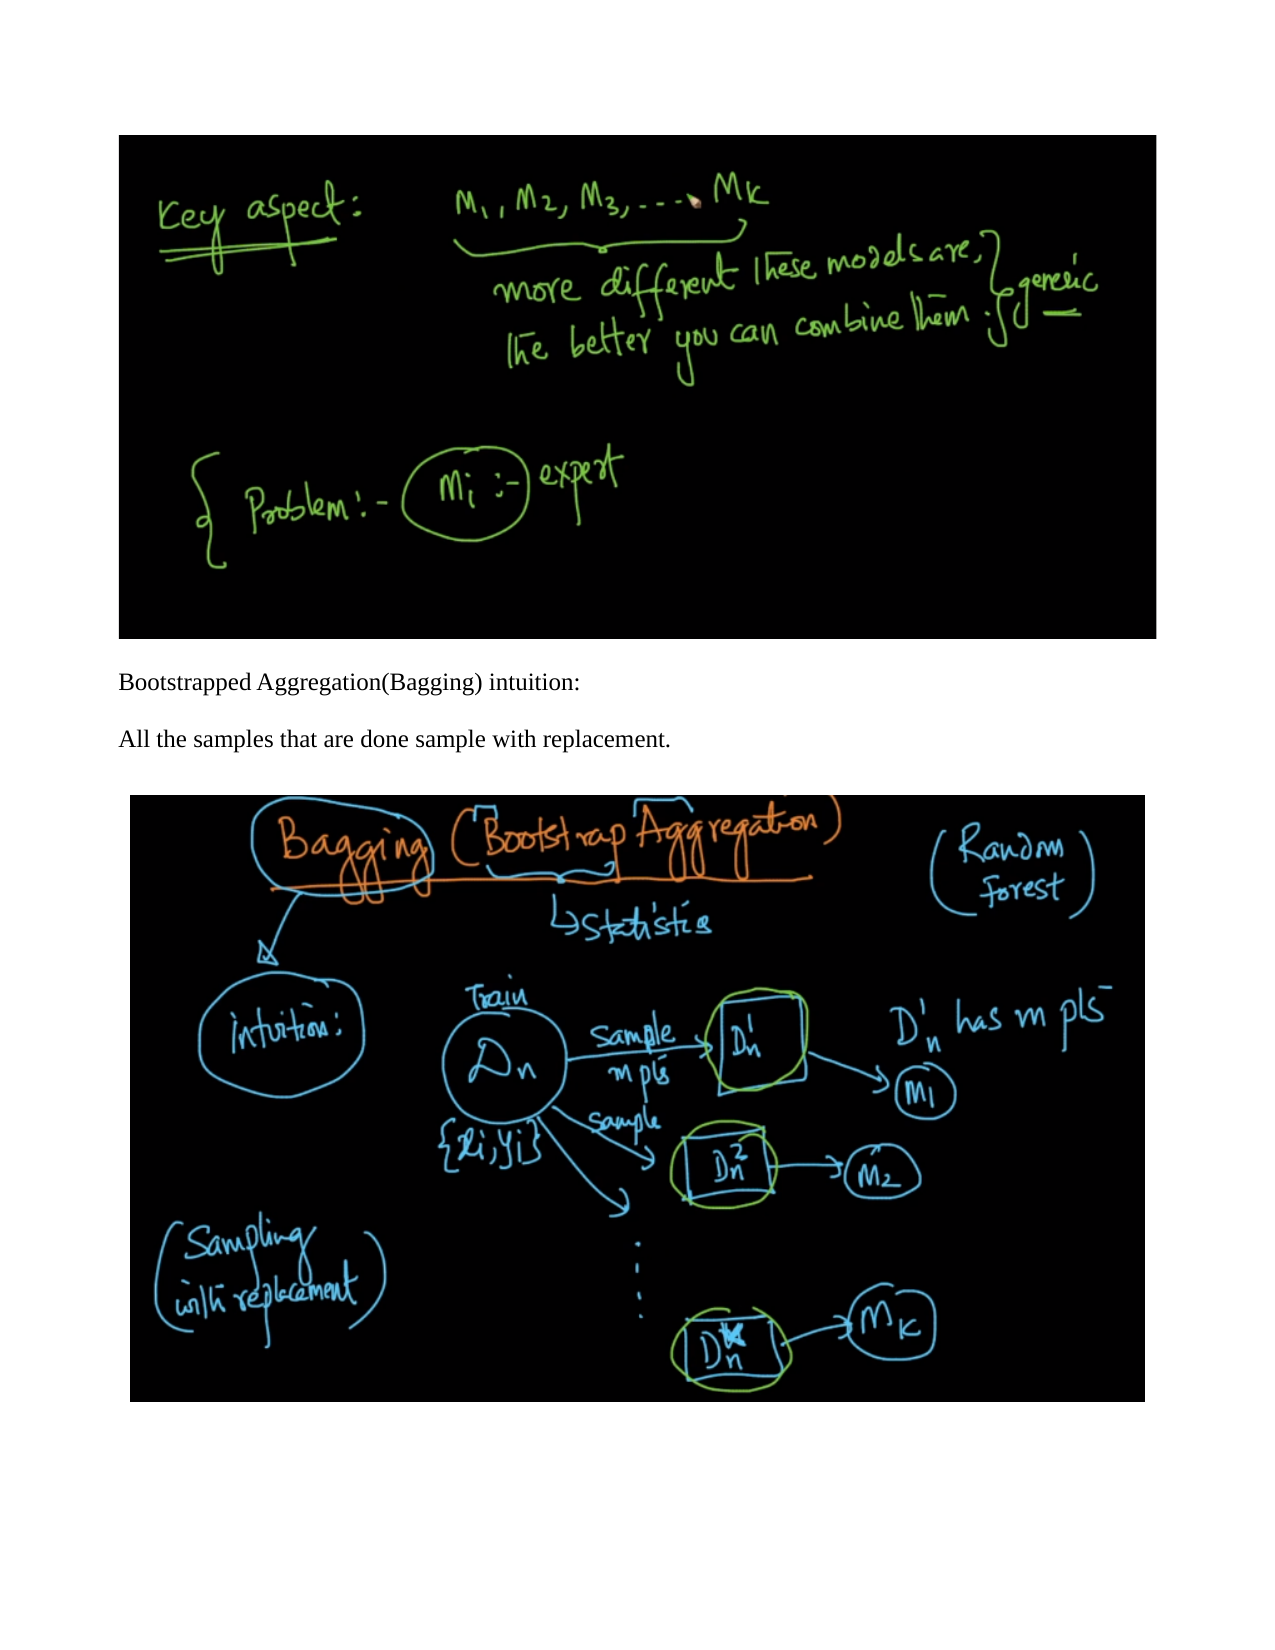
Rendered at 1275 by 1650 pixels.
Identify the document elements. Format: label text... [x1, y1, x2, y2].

text Bootstrapped Aggregation(Bagging) intuition: [118, 667, 1157, 696]
text All the samples that are done sample with replacement. [118, 724, 1157, 753]
picture [118, 135, 1157, 639]
picture [130, 795, 1145, 1402]
